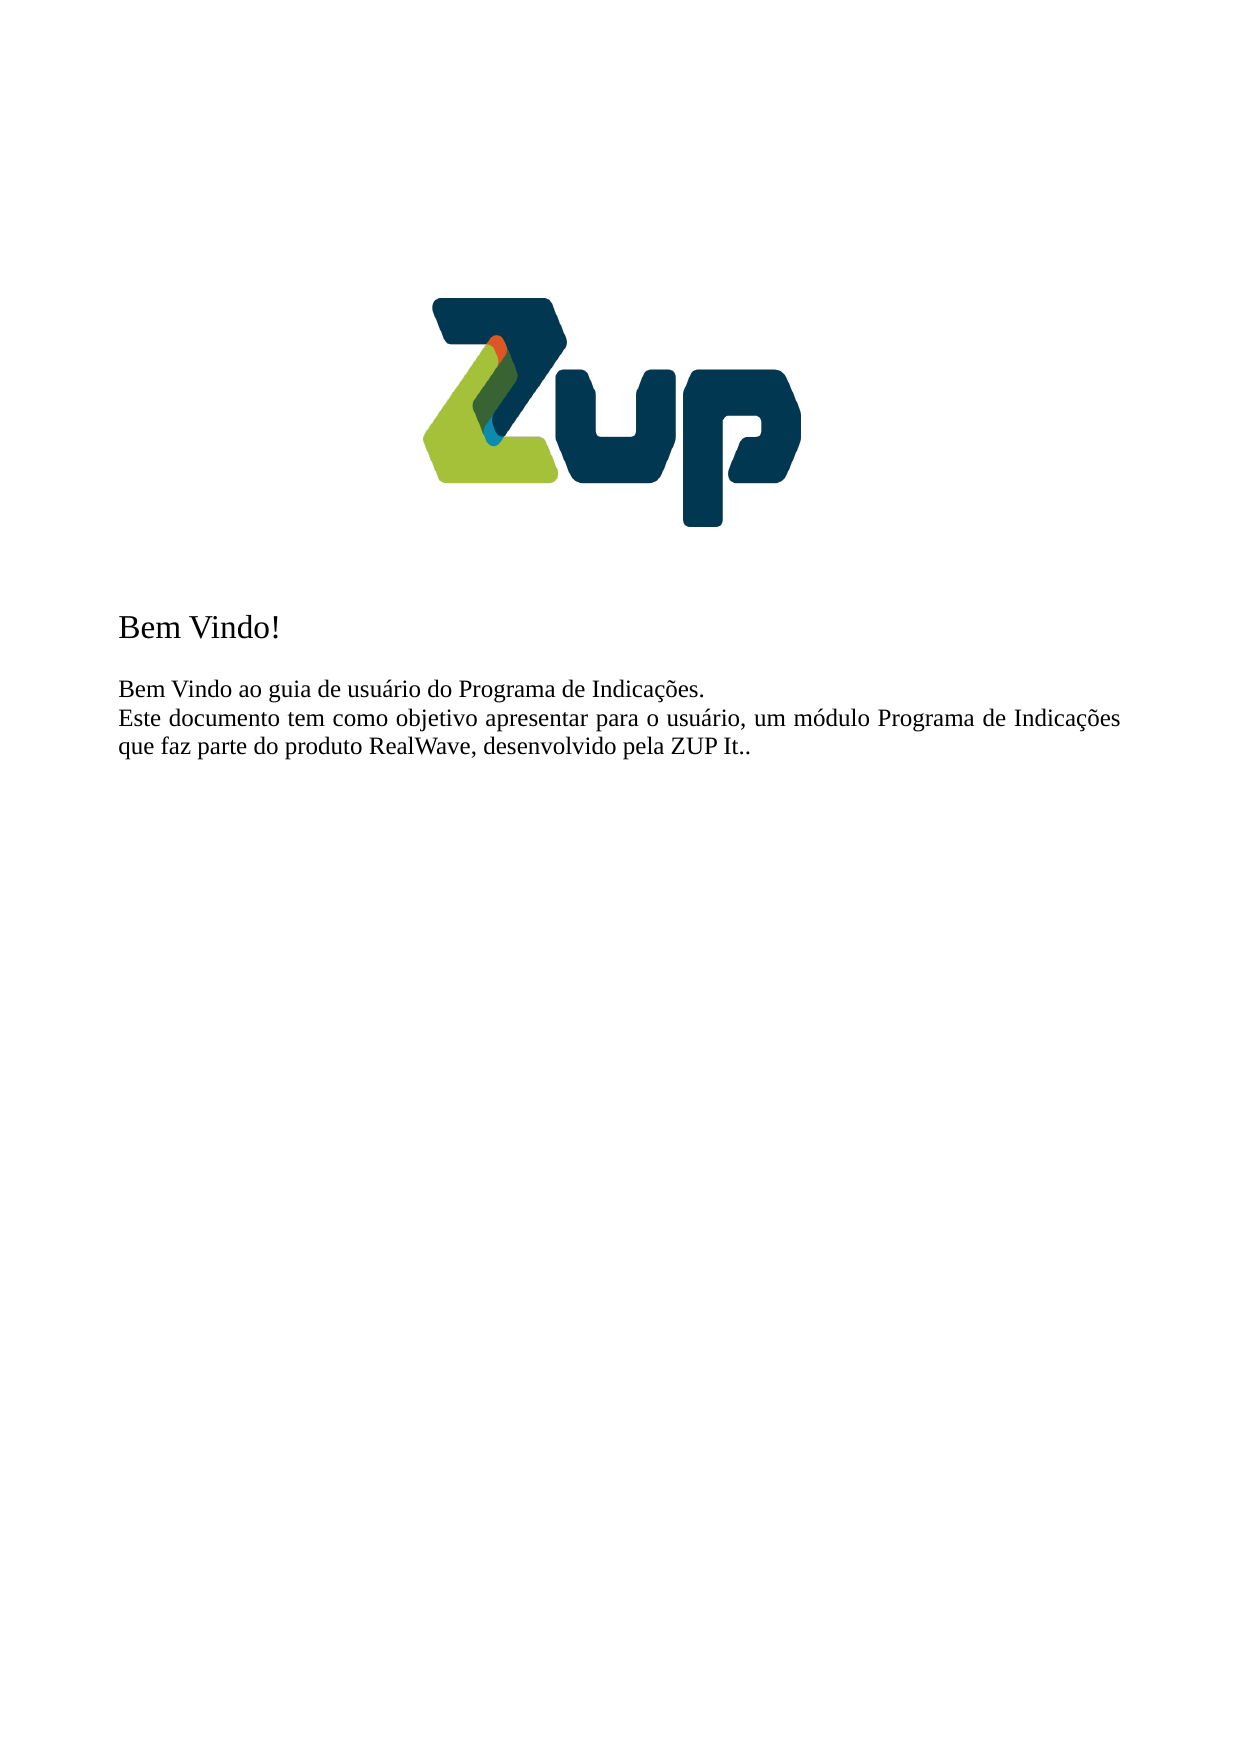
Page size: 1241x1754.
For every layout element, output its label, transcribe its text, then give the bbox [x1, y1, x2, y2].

picture [423, 298, 801, 527]
text Bem Vindo! [118, 607, 1122, 645]
picture [720, 416, 801, 527]
text Este documento tem como objetivo apresentar para o usuário, um módulo Programa de Indicações que faz parte do produto RealWave, desenvolvido pela ZUP It.. [118, 703, 1122, 760]
text Bem Vindo ao guia de usuário do Programa de Indicações. [118, 674, 1122, 703]
